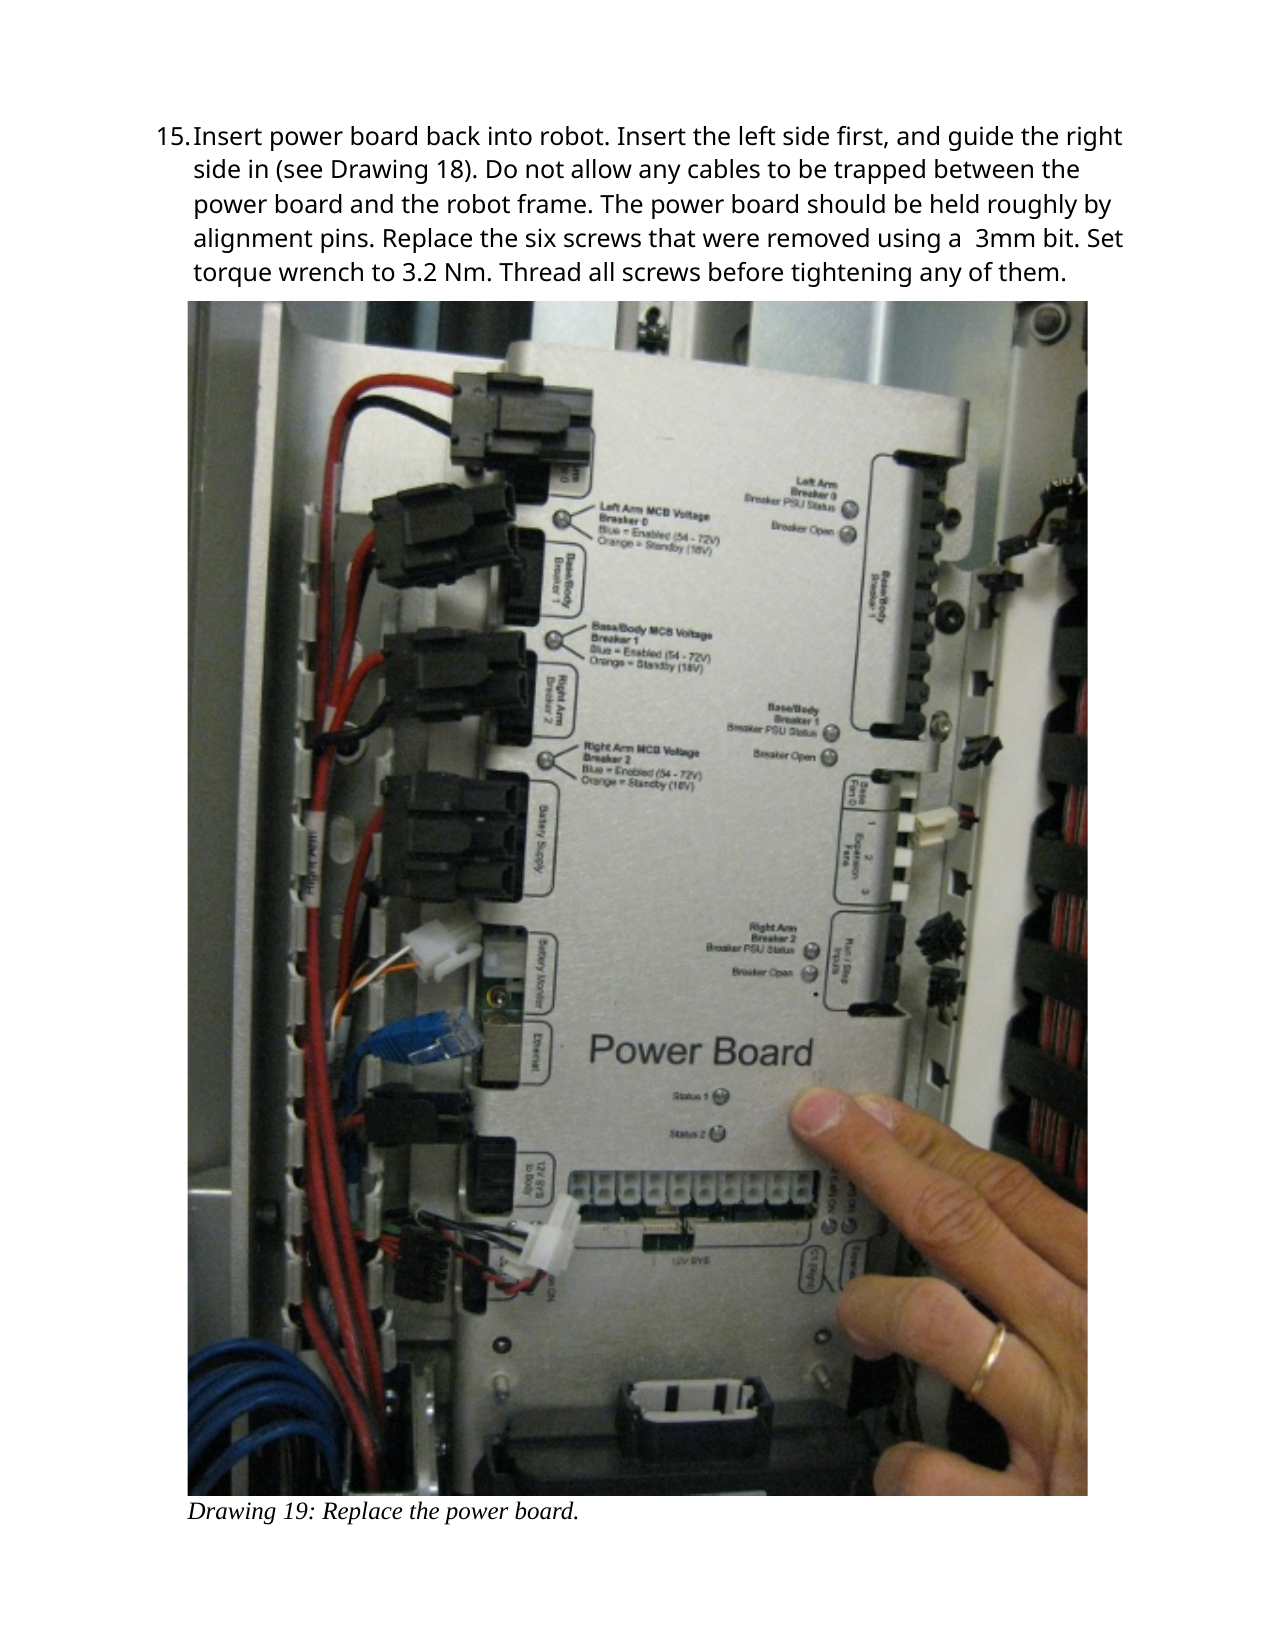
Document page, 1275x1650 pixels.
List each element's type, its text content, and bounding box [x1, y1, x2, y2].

text Drawing 19: Replace the power board. [187, 1496, 1088, 1524]
picture [187, 301, 1088, 1496]
list Insert power board back into robot. Insert the left side first, and guide the right side in (see Drawing 18). Do not allow any cables to be trapped between the power board and the robot frame. The power board should be held roughly by alignment pins. Replace the six screws that were removed using a 3mm bit. Set torque wrench to 3.2 Nm. Thread all screws before tightening any of them. [156, 118, 1157, 288]
